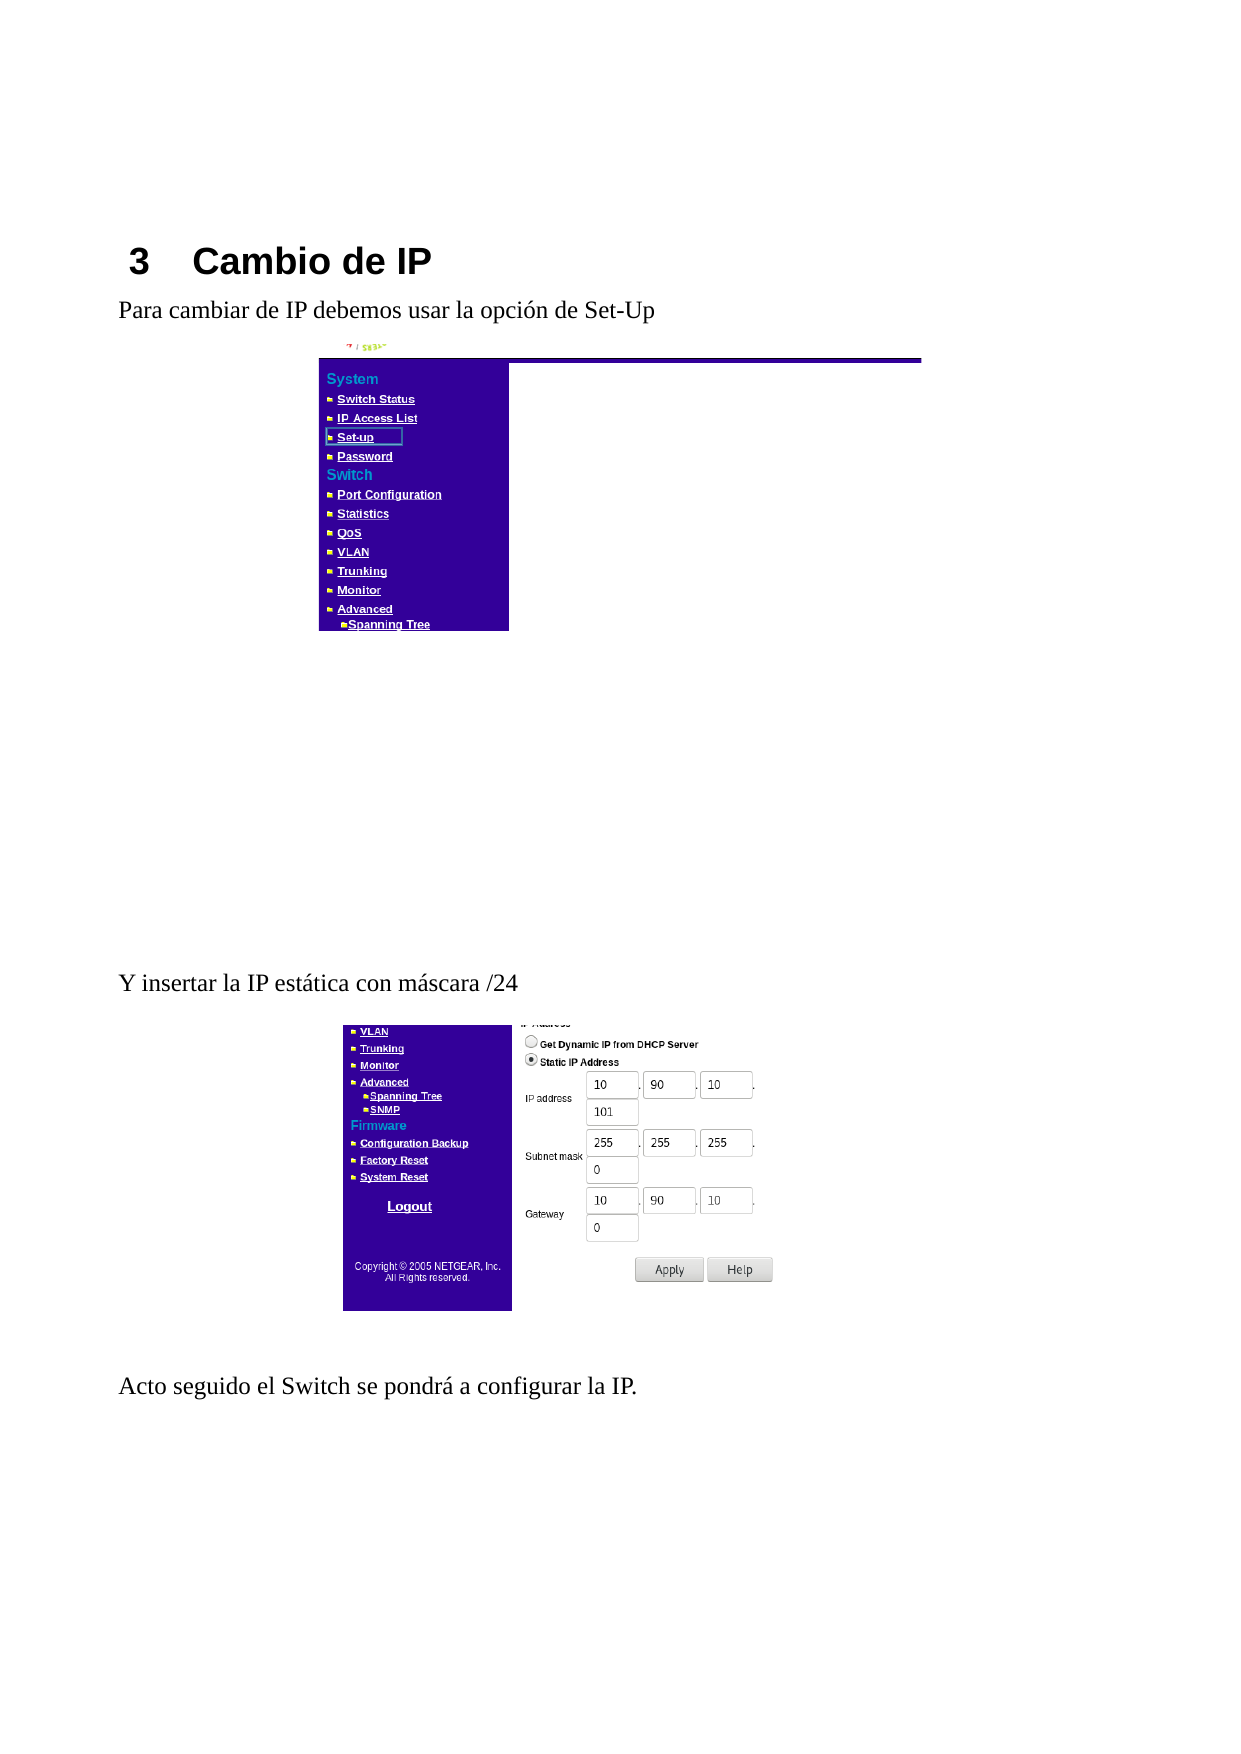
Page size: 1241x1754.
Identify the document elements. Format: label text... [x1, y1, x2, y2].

text Para cambiar de IP debemos usar la opción de Set-Up [118, 295, 1122, 324]
text Y insertar la IP estática con máscara /24 [118, 968, 1122, 997]
subtitle Cambio de IP [118, 239, 1122, 283]
text Acto seguido el Switch se pondrá a configurar la IP. [118, 1371, 1122, 1399]
